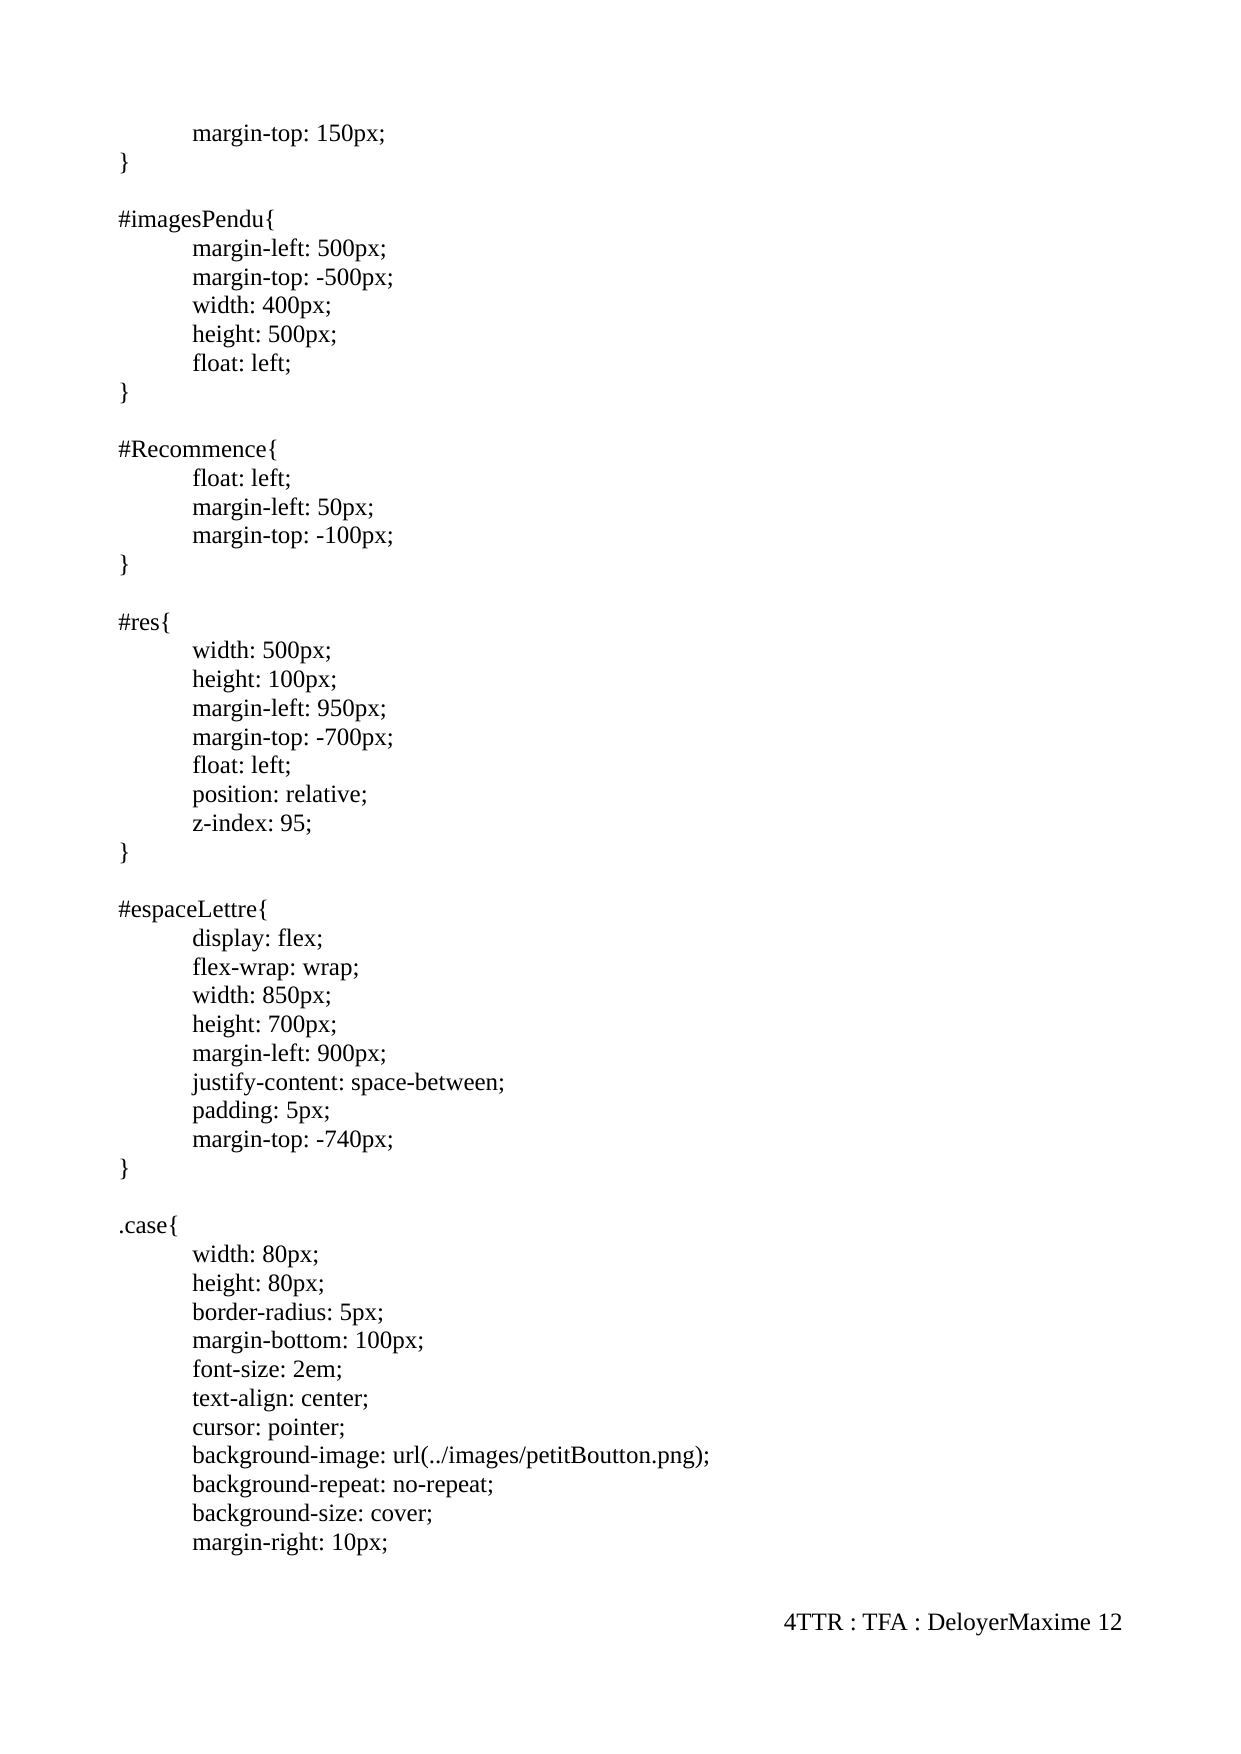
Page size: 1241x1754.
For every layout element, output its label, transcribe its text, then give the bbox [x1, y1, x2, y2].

text } [118, 377, 1122, 406]
text .case{ [118, 1211, 1122, 1239]
text } [118, 837, 1122, 866]
text width: 400px; [118, 291, 1122, 319]
text float: left; [118, 751, 1122, 779]
text margin-top: -100px; [118, 521, 1122, 549]
text #espaceLettre{ [118, 894, 1122, 923]
text margin-bottom: 100px; [118, 1326, 1122, 1354]
text position: relative; [118, 779, 1122, 808]
text height: 700px; [118, 1009, 1122, 1038]
text float: left; [118, 463, 1122, 492]
text height: 80px; [118, 1268, 1122, 1297]
text padding: 5px; [118, 1096, 1122, 1124]
text background-size: cover; [118, 1498, 1122, 1527]
text } [118, 147, 1122, 176]
text margin-left: 500px; [118, 233, 1122, 262]
text margin-left: 950px; [118, 693, 1122, 722]
text } [118, 1153, 1122, 1182]
text background-image: url(../images/petitBoutton.png); [118, 1441, 1122, 1469]
text border-radius: 5px; [118, 1297, 1122, 1326]
text height: 100px; [118, 664, 1122, 693]
text margin-left: 50px; [118, 492, 1122, 521]
text margin-left: 900px; [118, 1038, 1122, 1067]
text margin-top: -500px; [118, 262, 1122, 291]
text width: 500px; [118, 636, 1122, 664]
text margin-top: -700px; [118, 722, 1122, 751]
text float: left; [118, 348, 1122, 377]
text width: 850px; [118, 981, 1122, 1009]
text flex-wrap: wrap; [118, 952, 1122, 981]
text text-align: center; [118, 1383, 1122, 1412]
text justify-content: space-between; [118, 1067, 1122, 1096]
text margin-top: 150px; [118, 118, 1122, 147]
text z-index: 95; [118, 808, 1122, 837]
text font-size: 2em; [118, 1354, 1122, 1383]
text #res{ [118, 607, 1122, 636]
text display: flex; [118, 923, 1122, 952]
text background-repeat: no-repeat; [118, 1469, 1122, 1498]
text #imagesPendu{ [118, 204, 1122, 233]
text margin-top: -740px; [118, 1124, 1122, 1153]
text height: 500px; [118, 319, 1122, 348]
text margin-right: 10px; [118, 1527, 1122, 1556]
text cursor: pointer; [118, 1412, 1122, 1441]
text } [118, 549, 1122, 578]
text #Recommence{ [118, 434, 1122, 463]
text width: 80px; [118, 1239, 1122, 1268]
